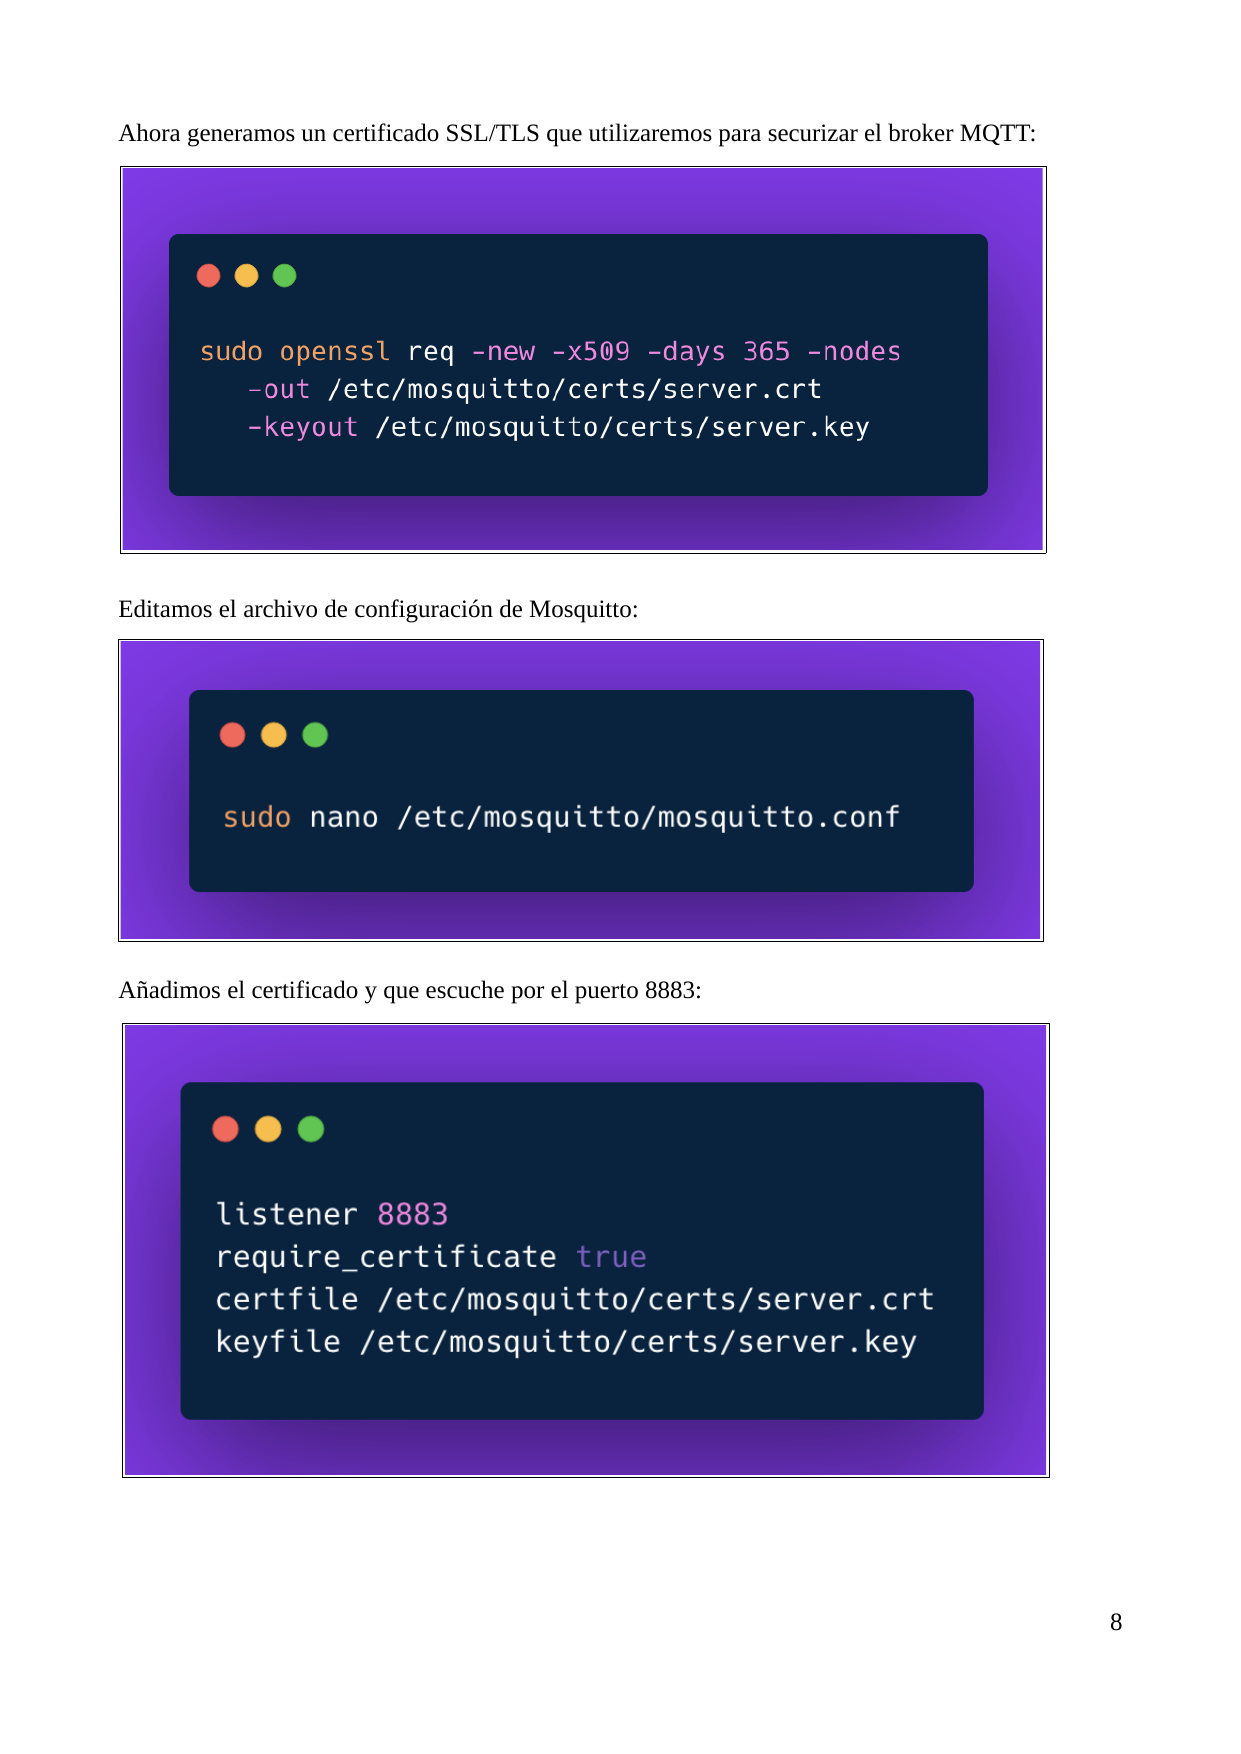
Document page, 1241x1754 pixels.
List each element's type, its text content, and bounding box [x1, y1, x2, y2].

text Editamos el archivo de configuración de Mosquitto: [118, 594, 1122, 623]
text Ahora generamos un certificado SSL/TLS que utilizaremos para securizar el broker MQTT: [118, 118, 1122, 147]
picture [122, 168, 1043, 550]
text Añadimos el certificado y que escuche por el puerto 8883: [118, 975, 1122, 1004]
picture [125, 1025, 1047, 1475]
picture [120, 641, 1041, 939]
